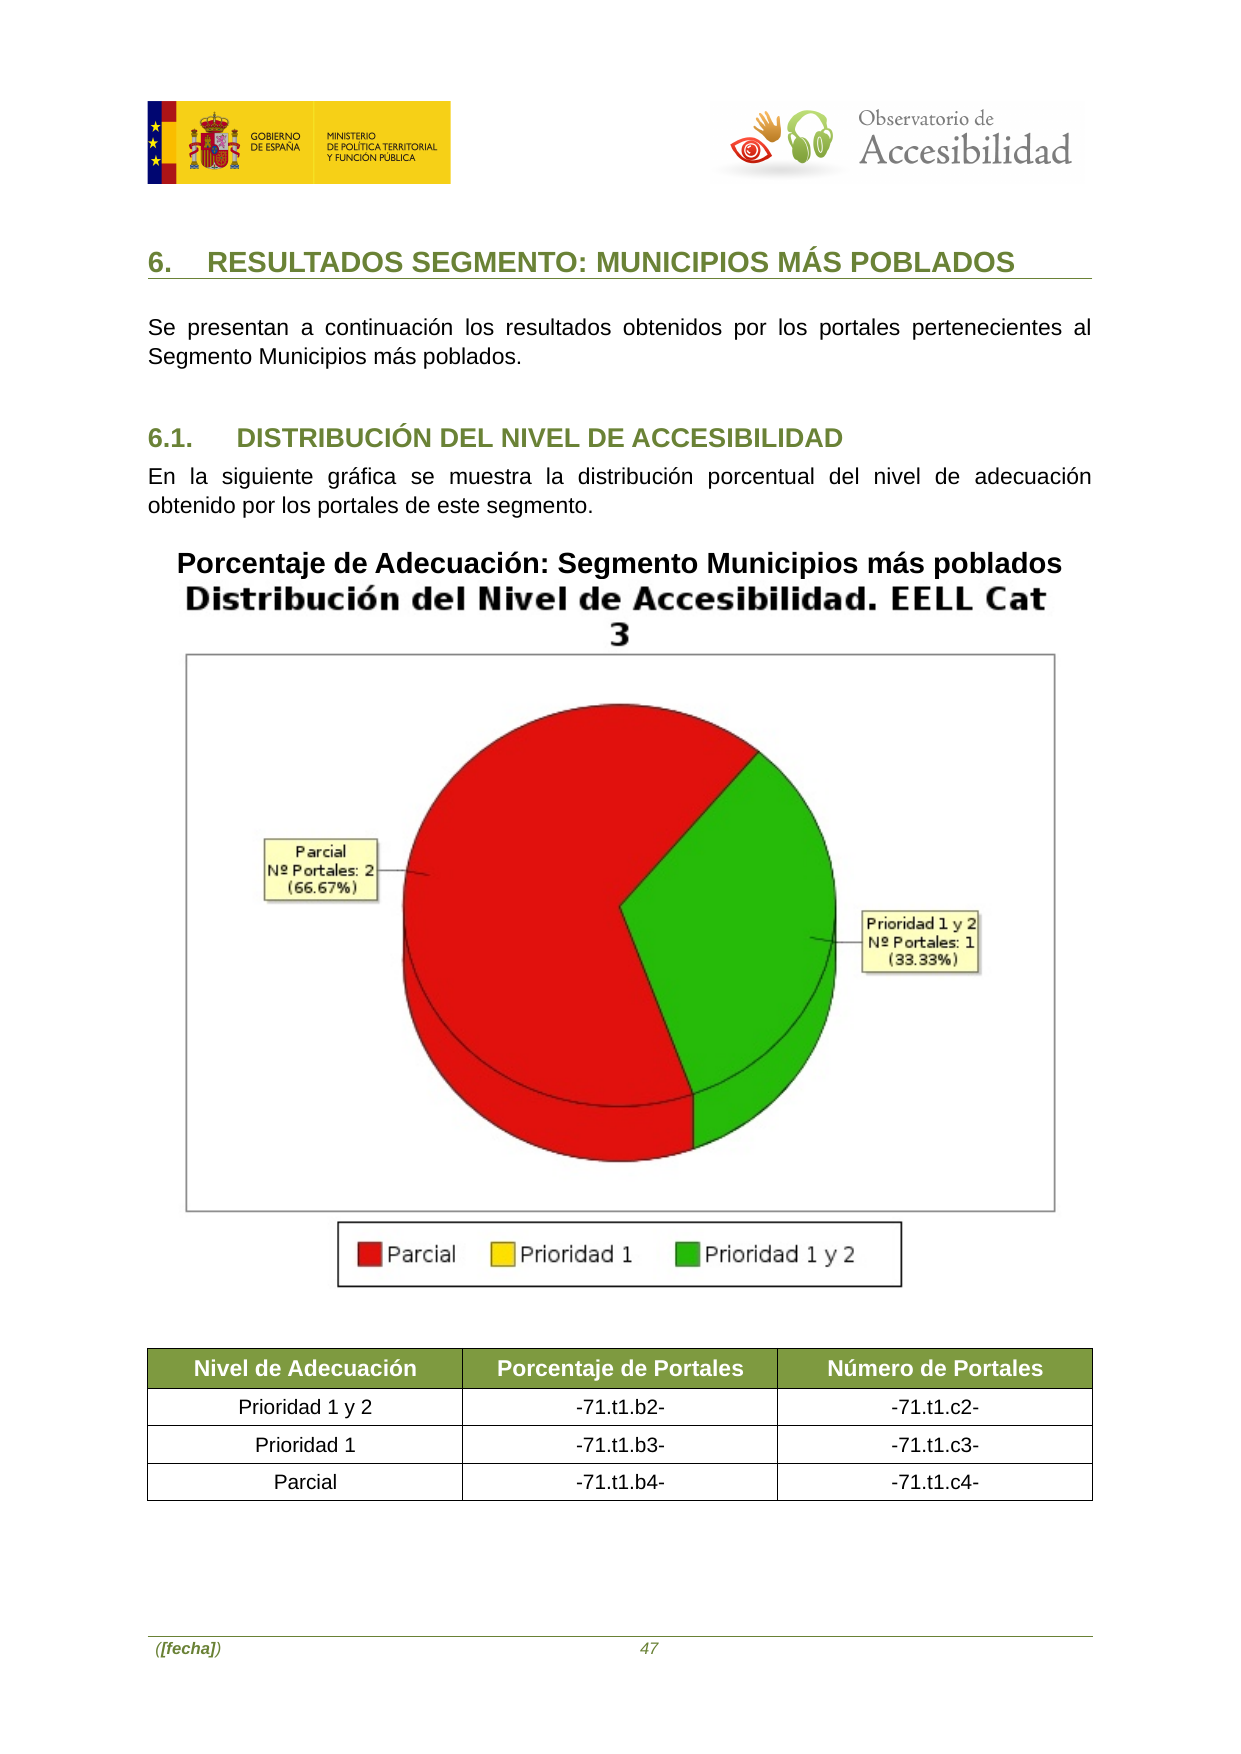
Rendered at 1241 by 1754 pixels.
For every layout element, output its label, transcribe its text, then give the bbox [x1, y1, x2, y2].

table_header Porcentaje de Portales [463, 1349, 777, 1388]
table_cell Prioridad 1 y 2 [148, 1389, 462, 1425]
subtitle Resultados Segmento: Municipios más poblados [148, 245, 1092, 278]
text Porcentaje de Adecuación: Segmento Municipios más poblados [148, 546, 1092, 579]
picture [147, 101, 451, 184]
table_cell -71.t1.c3- [778, 1426, 1092, 1463]
table_cell -71.t1.c2- [778, 1389, 1092, 1425]
table_cell Parcial [148, 1464, 462, 1500]
picture [710, 101, 1086, 184]
table_cell -71.t1.b3- [463, 1426, 777, 1463]
table_cell -71.t1.b4- [463, 1464, 777, 1500]
table_cell -71.t1.b2- [463, 1389, 777, 1425]
subtitle Distribución del nivel de accesibilidad [148, 422, 1092, 453]
table_cell Prioridad 1 [148, 1426, 462, 1463]
text Se presentan a continuación los resultados obtenidos por los portales pertenecientes al Segmento Municipios más poblados. [148, 314, 1092, 369]
table_header Nivel de Adecuación [148, 1349, 462, 1388]
picture [178, 579, 1062, 1289]
table_header Número de Portales [778, 1349, 1092, 1388]
table_cell -71.t1.c4- [778, 1464, 1092, 1500]
text En la siguiente gráfica se muestra la distribución porcentual del nivel de adecuación obtenido por los portales de este segmento. [148, 463, 1092, 518]
